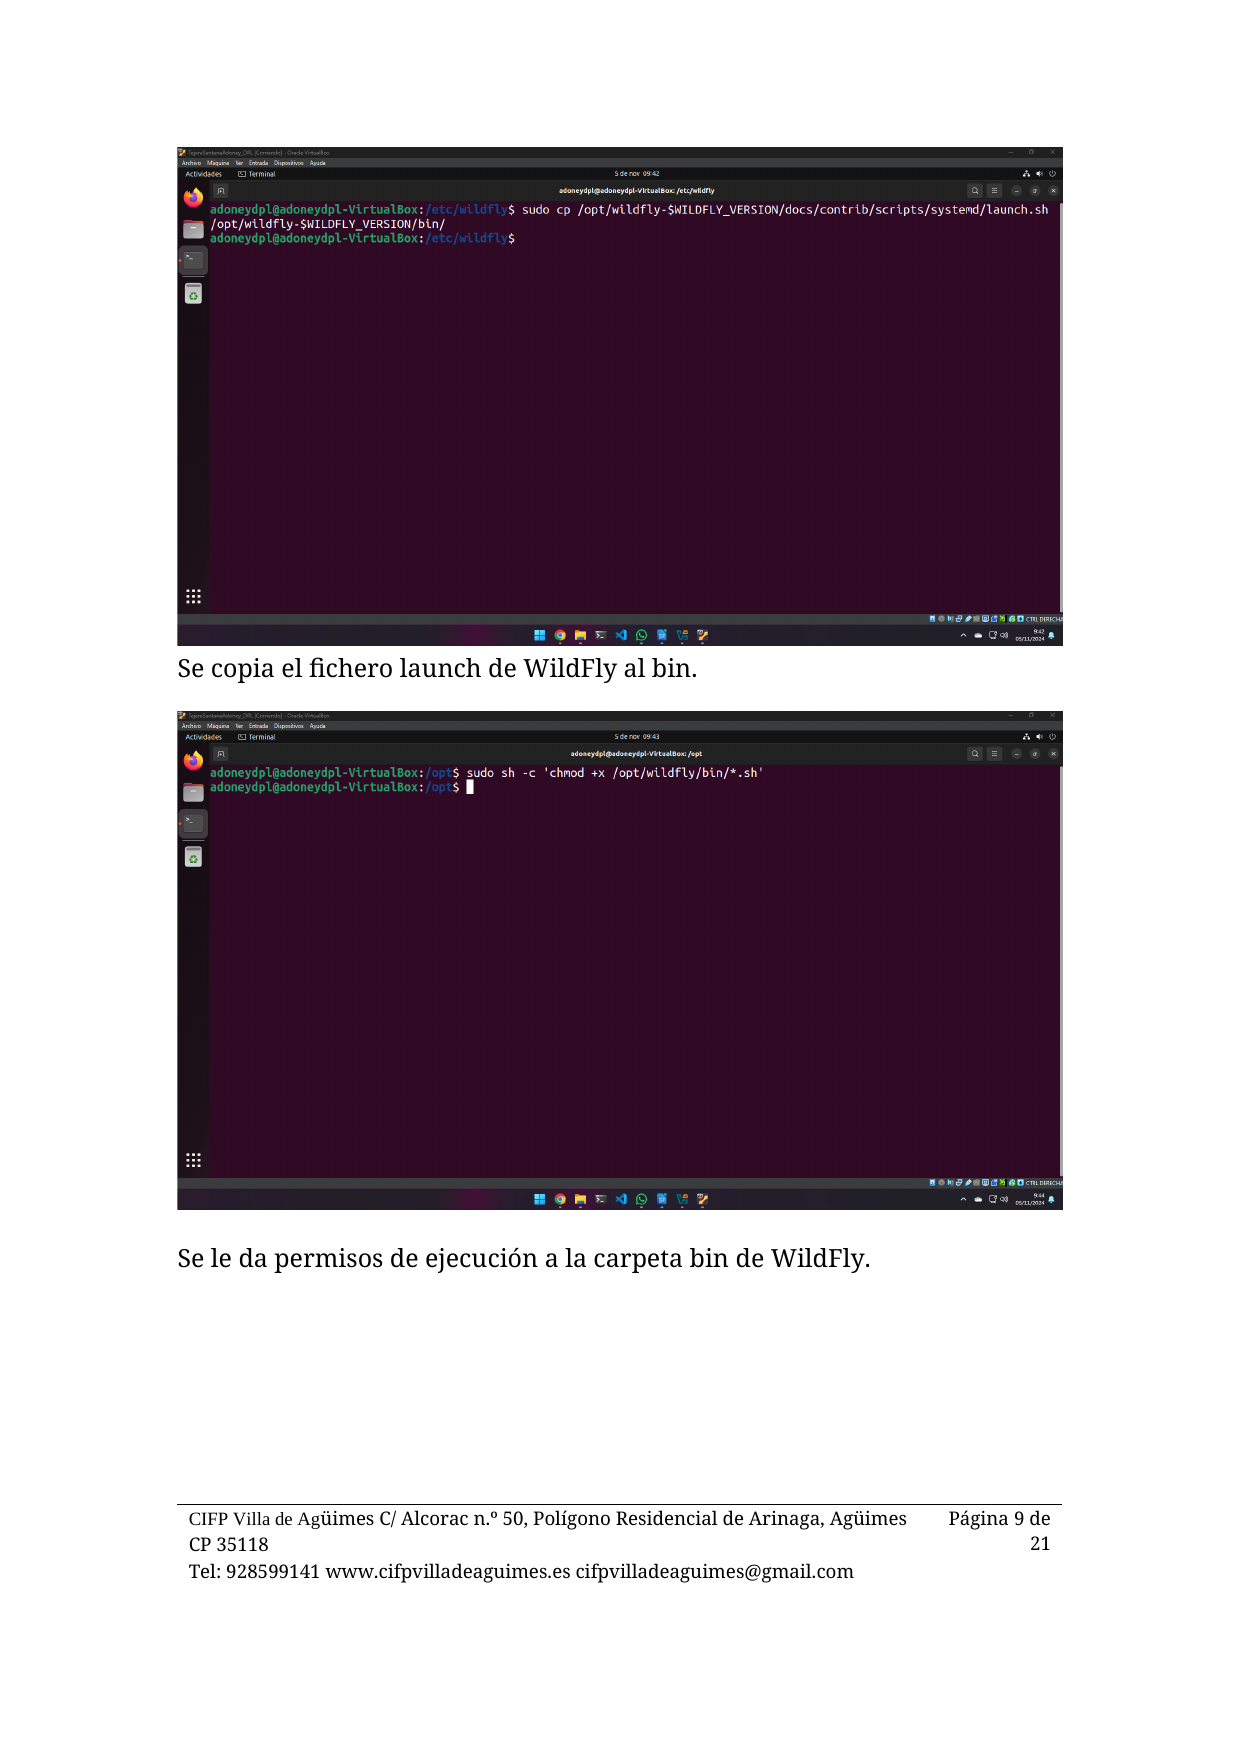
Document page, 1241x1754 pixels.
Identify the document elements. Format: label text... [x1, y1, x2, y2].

text Se le da permisos de ejecución a la carpeta bin de WildFly. [177, 1210, 1063, 1274]
picture [177, 147, 1063, 646]
picture [177, 711, 1063, 1210]
text Se copia el fichero launch de WildFly al bin. [177, 646, 1063, 685]
